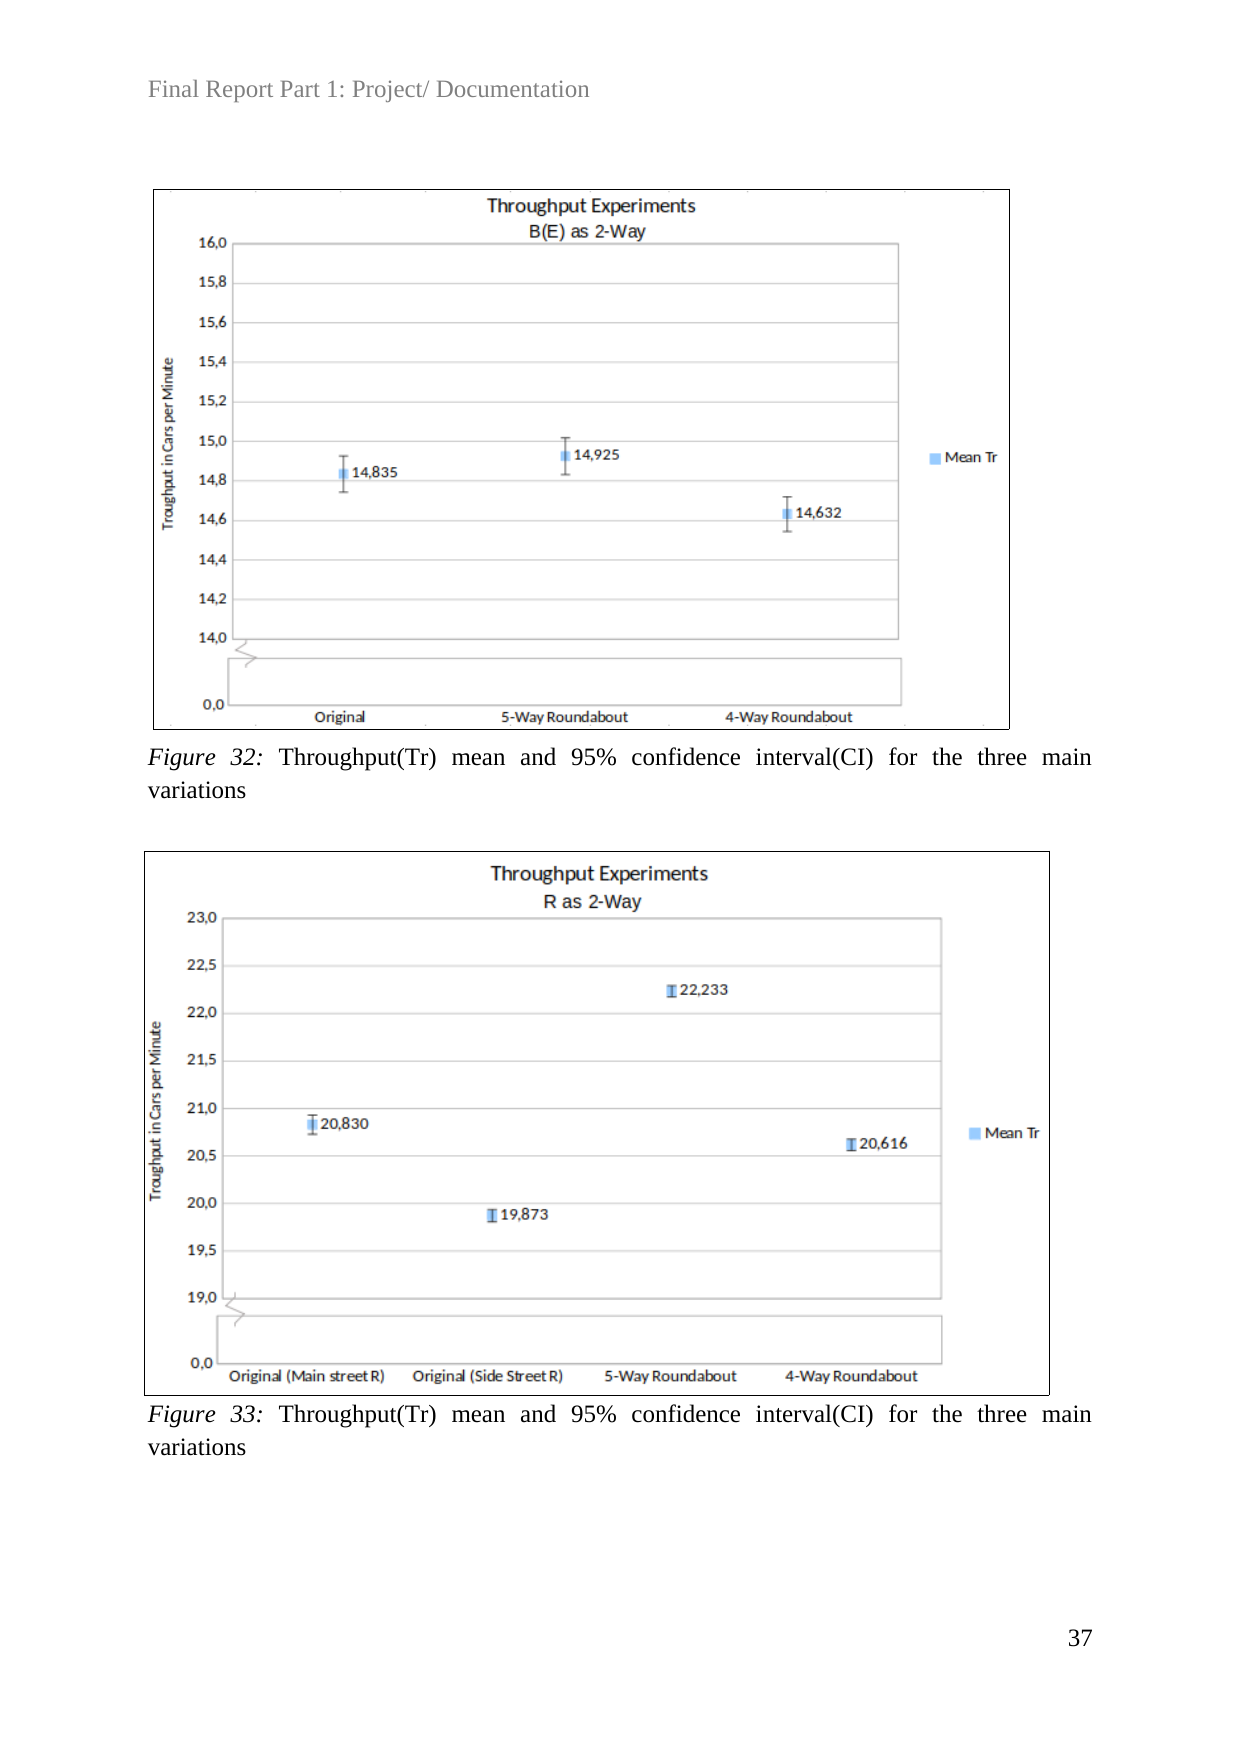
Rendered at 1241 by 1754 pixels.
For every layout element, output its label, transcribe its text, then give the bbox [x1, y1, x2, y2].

text Figure 33: Throughput(Tr) mean and 95% confidence interval(CI) for the three main variations [148, 1336, 1093, 1461]
picture [146, 853, 1047, 1392]
text Figure 32: Throughput(Tr) mean and 95% confidence interval(CI) for the three main variations [148, 742, 1093, 804]
picture [156, 191, 1007, 726]
